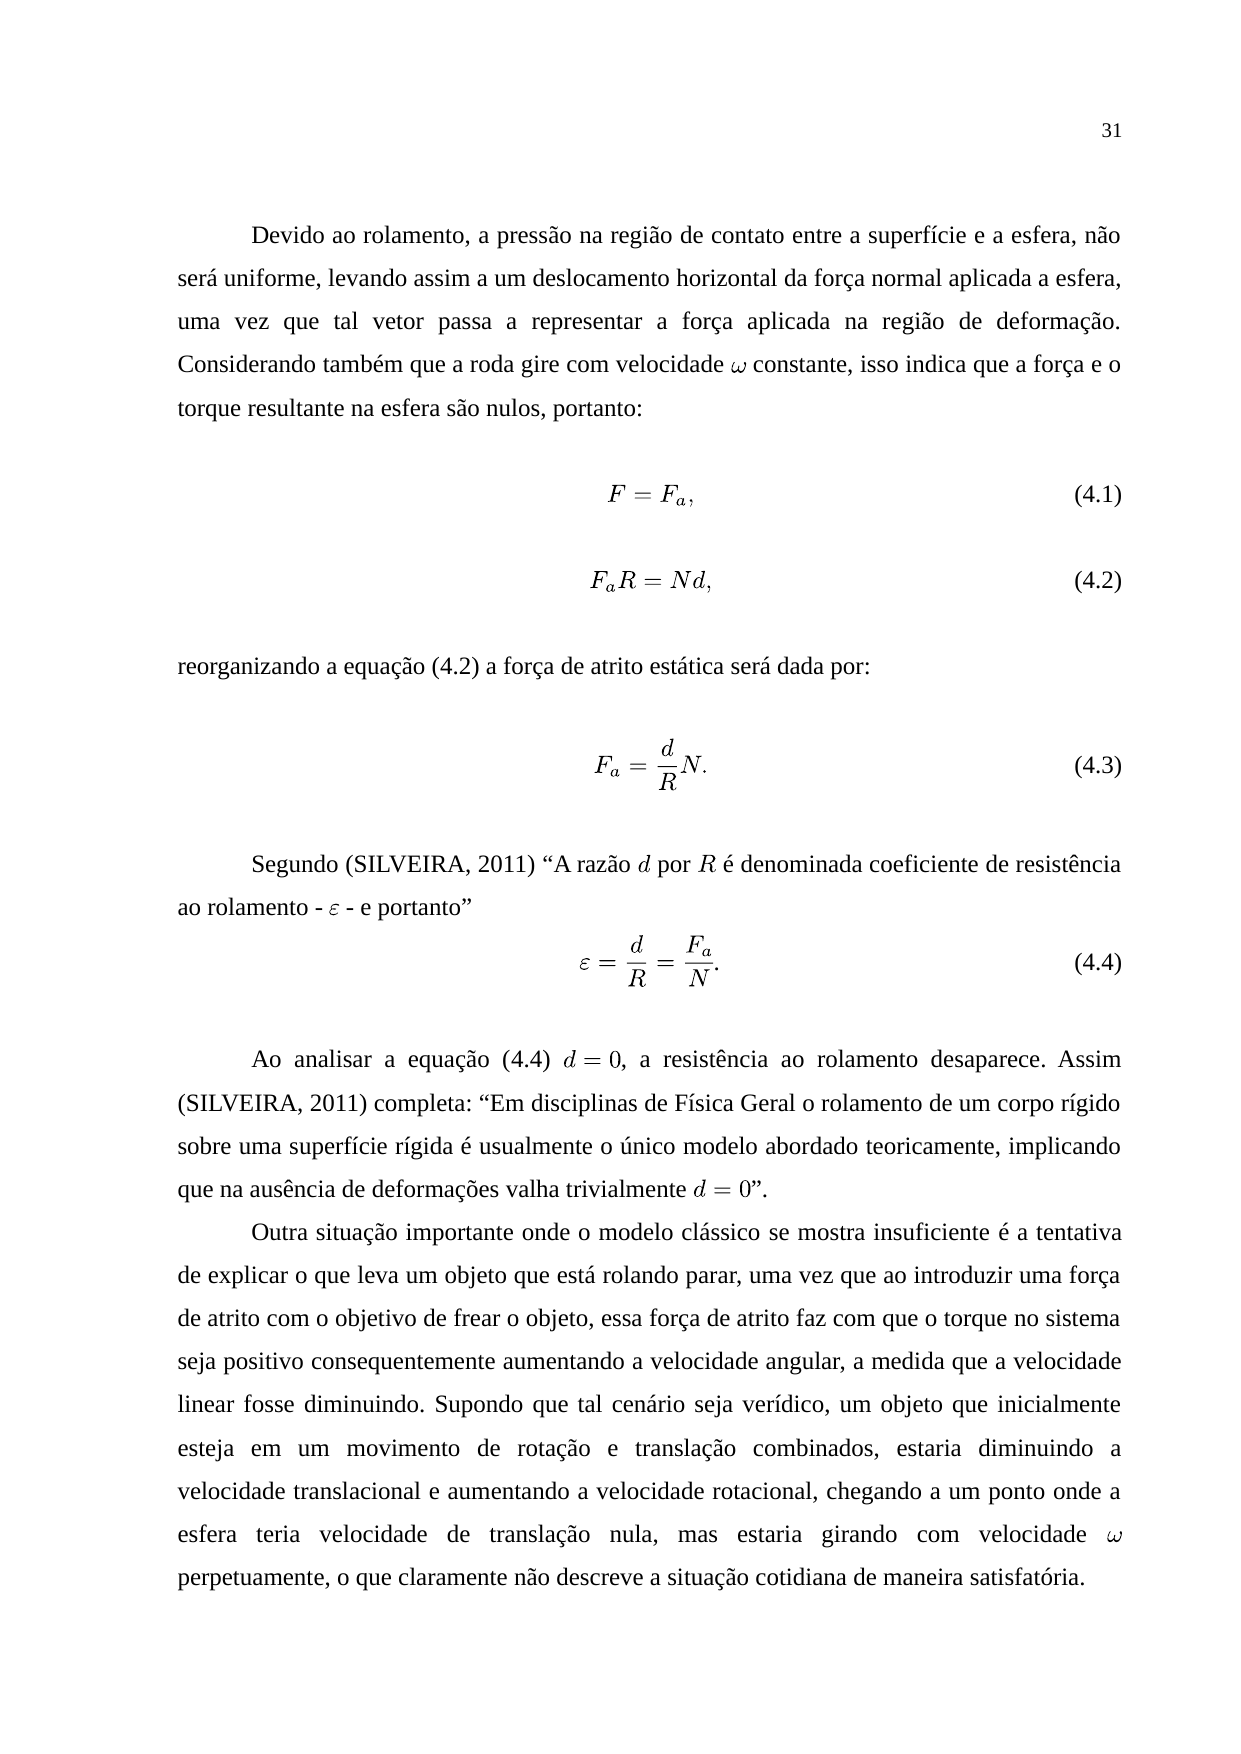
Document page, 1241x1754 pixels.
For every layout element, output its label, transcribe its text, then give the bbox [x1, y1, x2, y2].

text Outra situação importante onde o modelo clássico se mostra insuficiente é a tentativa de explicar o que leva um objeto que está rolando parar, uma vez que ao introduzir uma força de atrito com o objetivo de frear o objeto, essa força de atrito faz com que o torque no sistema seja positivo consequentemente aumentando a velocidade angular, a medida que a velocidade linear fosse diminuindo. Supondo que tal cenário seja verídico, um objeto que inicialmente esteja em um movimento de rotação e translação combinados, estaria diminuindo a velocidade translacional e aumentando a velocidade rotacional, chegando a um ponto onde a esfera teria velocidade de translação nula, mas estaria girando com velocidade perpetuamente, o que claramente não descreve a situação cotidiana de maneira satisfatória. [177, 1217, 1122, 1591]
text (4.1) [177, 479, 1122, 508]
text . (4.4) [704, 935, 1122, 987]
text Ao analisar a equação (4.4) , a resistência ao rolamento desaparece. Assim (SILVEIRA, 2011) completa: “Em disciplinas de Física Geral o rolamento de um corpo rígido sobre uma superfície rígida é usualmente o único modelo abordado teoricamente, implicando que na ausência de deformações valha trivialmente ”. [177, 1044, 1122, 1203]
text Segundo (SILVEIRA, 2011) “A razão por é denominada coeficiente de resistência ao rolamento - - e portanto” [177, 849, 1122, 921]
text Devido ao rolamento, a pressão na região de contato entre a superfície e a esfera, não será uniforme, levando assim a um deslocamento horizontal da força normal aplicada a esfera, uma vez que tal vetor passa a representar a força aplicada na região de deformação. Considerando também que a roda gire com velocidade constante, isso indica que a força e o torque resultante na esfera são nulos, portanto: [177, 220, 1122, 421]
text (4.3) [177, 738, 1122, 791]
text (4.2) [177, 565, 1122, 594]
text [177, 935, 639, 987]
text reorganizando a equação (4.2) a força de atrito estática será dada por: [177, 651, 1122, 680]
